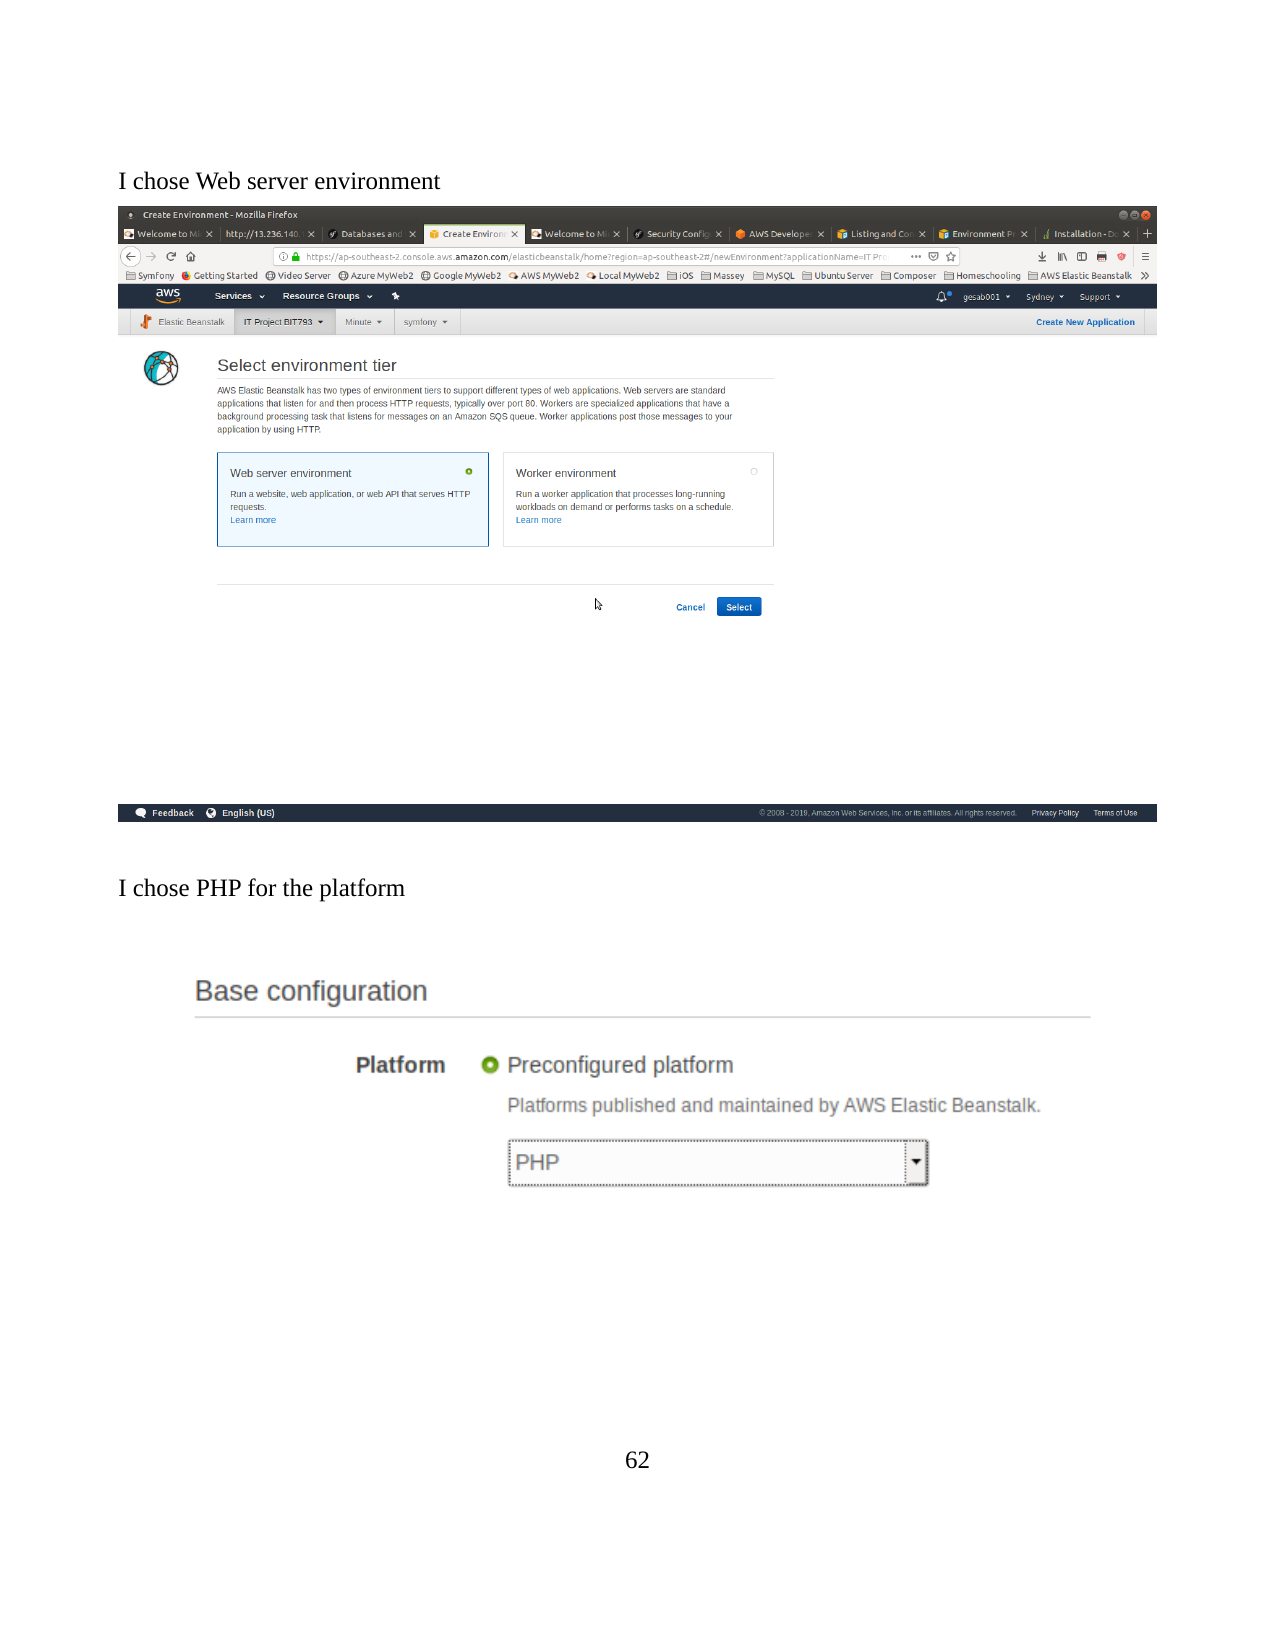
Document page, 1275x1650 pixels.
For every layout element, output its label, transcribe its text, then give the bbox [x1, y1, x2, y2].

picture [118, 206, 1157, 822]
text I chose Web server environment [118, 166, 1157, 194]
text I chose PHP for the platform [118, 873, 1157, 902]
picture [184, 968, 1091, 1222]
